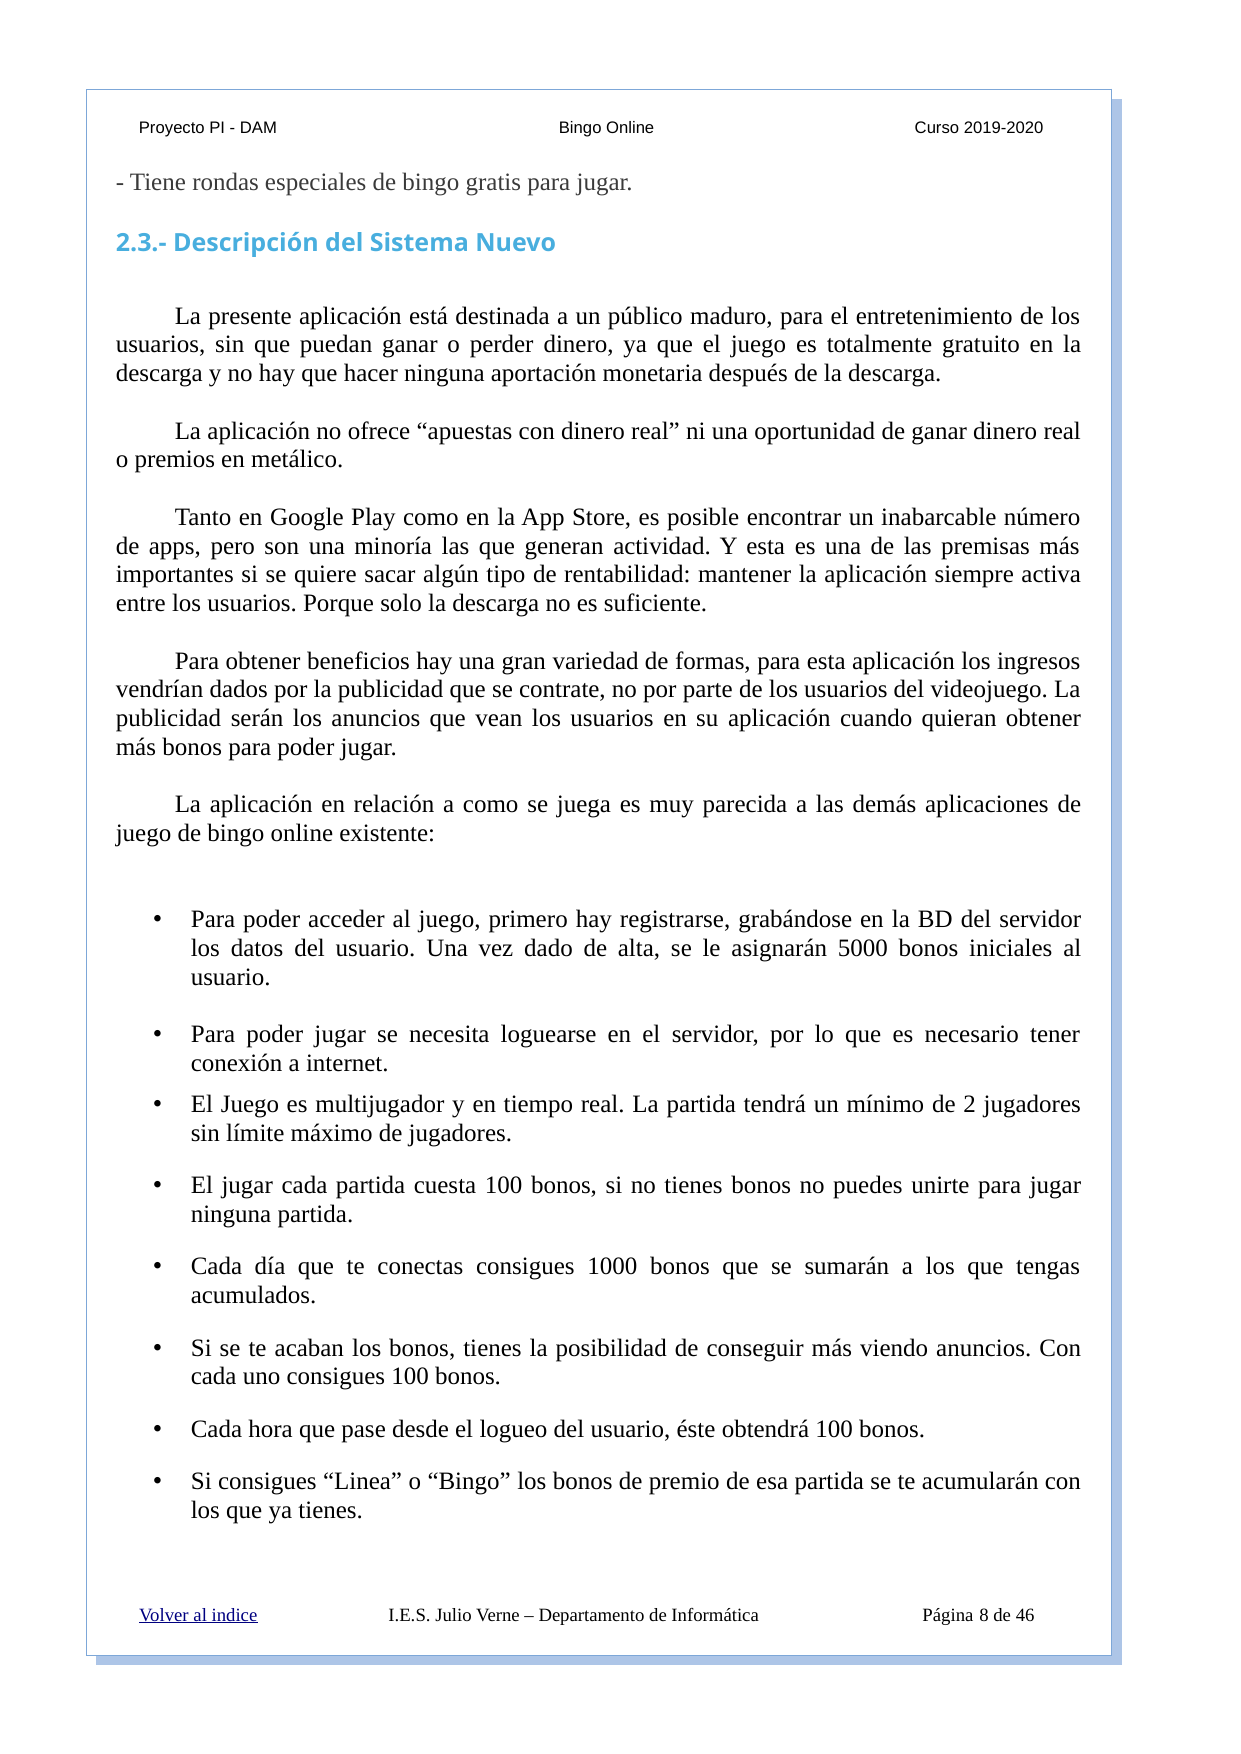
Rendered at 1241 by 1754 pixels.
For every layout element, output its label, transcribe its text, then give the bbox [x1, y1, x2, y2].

text - Tiene rondas especiales de bingo gratis para jugar. [116, 167, 1082, 196]
list Cada hora que pase desde el logueo del usuario, éste obtendrá 100 bonos. [153, 1414, 1082, 1443]
list Para poder jugar se necesita loguearse en el servidor, por lo que es necesario tener conexión a internet. [153, 1019, 1082, 1077]
list Para poder acceder al juego, primero hay registrarse, grabándose en la BD del servidor los datos del usuario. Una vez dado de alta, se le asignarán 5000 bonos iniciales al usuario. [153, 904, 1082, 991]
text La presente aplicación está destinada a un público maduro, para el entretenimiento de los usuarios, sin que puedan ganar o perder dinero, ya que el juego es totalmente gratuito en la descarga y no hay que hacer ninguna aportación monetaria después de la descarga. [116, 301, 1082, 387]
text Para obtener beneficios hay una gran variedad de formas, para esta aplicación los ingresos vendrían dados por la publicidad que se contrate, no por parte de los usuarios del videojuego. La publicidad serán los anuncios que vean los usuarios en su aplicación cuando quieran obtener más bonos para poder jugar. [116, 646, 1082, 761]
list El Juego es multijugador y en tiempo real. La partida tendrá un mínimo de 2 jugadores sin límite máximo de jugadores. [153, 1089, 1082, 1146]
text La aplicación no ofrece “apuestas con dinero real” ni una oportunidad de ganar dinero real o premios en metálico. [116, 416, 1082, 473]
text Tanto en Google Play como en la App Store, es posible encontrar un inabarcable número de apps, pero son una minoría las que generan actividad. Y esta es una de las premisas más importantes si se quiere sacar algún tipo de rentabilidad: mantener la aplicación siempre activa entre los usuarios. Porque solo la descarga no es suficiente. [116, 502, 1082, 617]
list Si se te acaban los bonos, tienes la posibilidad de conseguir más viendo anuncios. Con cada uno consigues 100 bonos. [153, 1333, 1082, 1390]
text La aplicación en relación a como se juega es muy parecida a las demás aplicaciones de juego de bingo online existente: [116, 789, 1082, 847]
subtitle 2.3.- Descripción del Sistema Nuevo [116, 216, 1082, 259]
list Cada día que te conectas consigues 1000 bonos que se sumarán a los que tengas acumulados. [153, 1251, 1082, 1309]
list El jugar cada partida cuesta 100 bonos, si no tienes bonos no puedes unirte para jugar ninguna partida. [153, 1170, 1082, 1228]
list Si consigues “Linea” o “Bingo” los bonos de premio de esa partida se te acumularán con los que ya tienes. [153, 1466, 1082, 1524]
